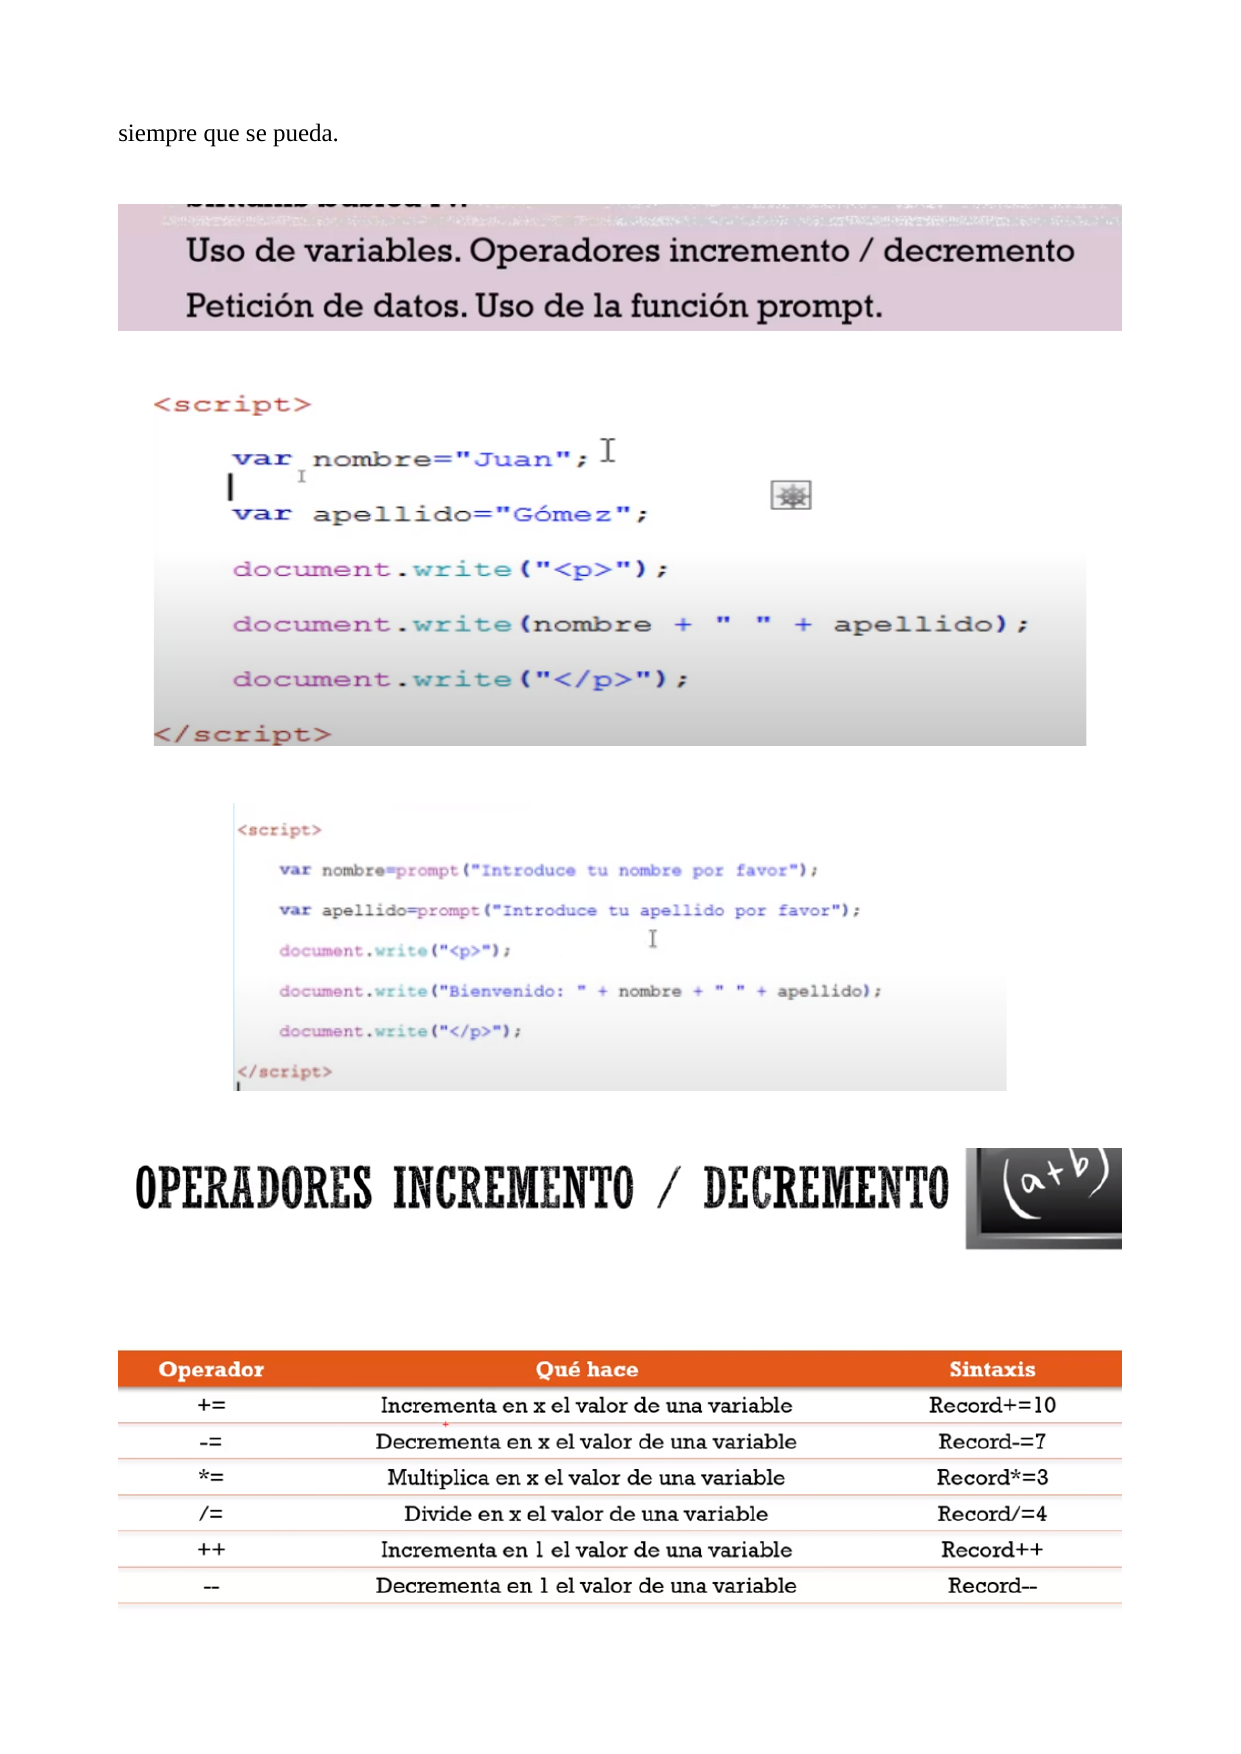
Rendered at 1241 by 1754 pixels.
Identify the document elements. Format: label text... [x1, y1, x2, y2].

picture [153, 387, 1087, 746]
picture [118, 204, 1122, 331]
picture [118, 1148, 1122, 1613]
text siempre que se pueda. [118, 118, 1122, 147]
picture [233, 803, 1007, 1091]
